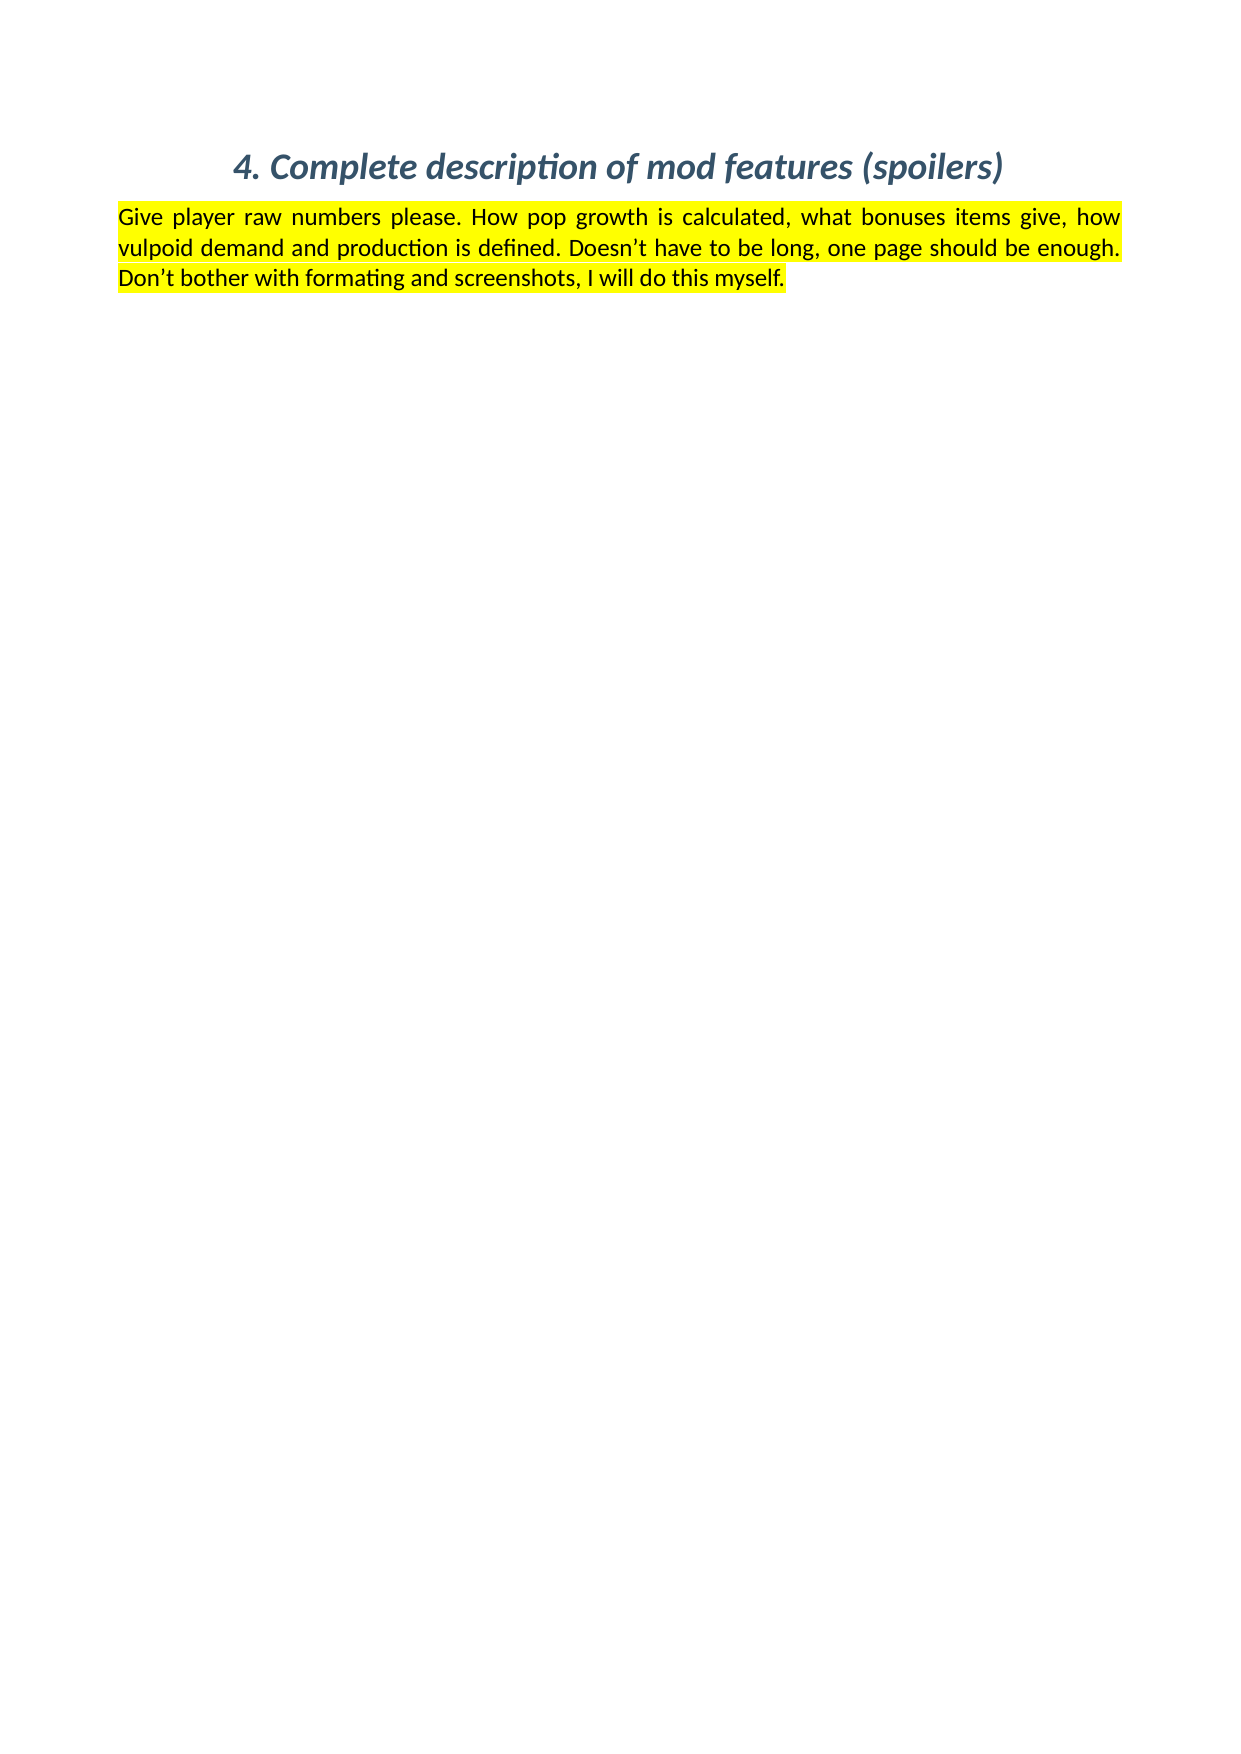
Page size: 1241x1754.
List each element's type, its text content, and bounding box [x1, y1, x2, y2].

text Give player raw numbers please. How pop growth is calculated, what bonuses items give, how vulpoid demand and production is defined. Doesn’t have to be long, one page should be enough. Don’t bother with formating and screenshots, I will do this myself. [118, 201, 1122, 293]
subtitle 4. Complete description of mod features (spoilers) [118, 143, 1122, 189]
